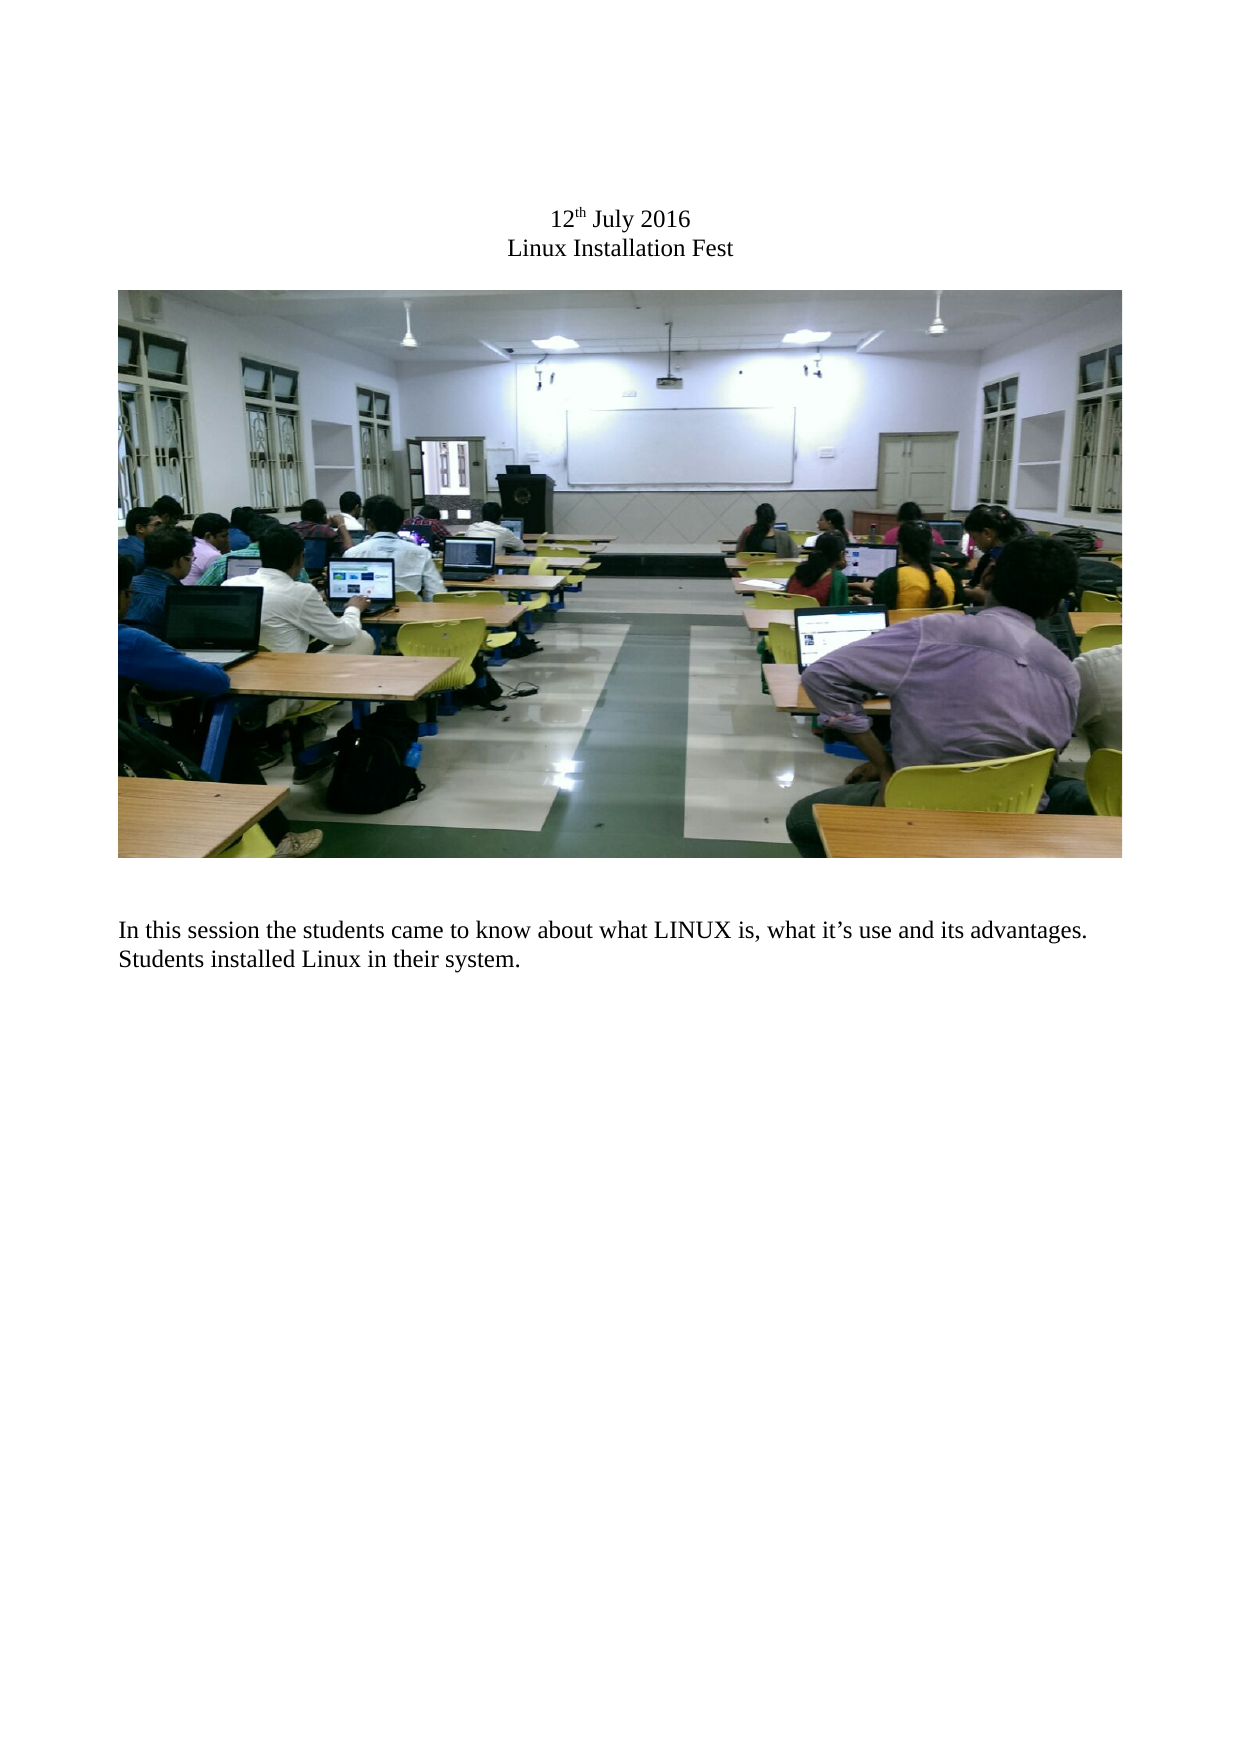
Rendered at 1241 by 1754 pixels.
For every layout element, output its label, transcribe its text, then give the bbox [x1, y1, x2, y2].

picture [118, 290, 1123, 858]
text Students installed Linux in their system. [118, 944, 1122, 973]
text In this session the students came to know about what LINUX is, what it’s use and its advantages. [118, 915, 1122, 944]
text 12th July 2016 [118, 204, 1122, 233]
text Linux Installation Fest [118, 233, 1122, 262]
